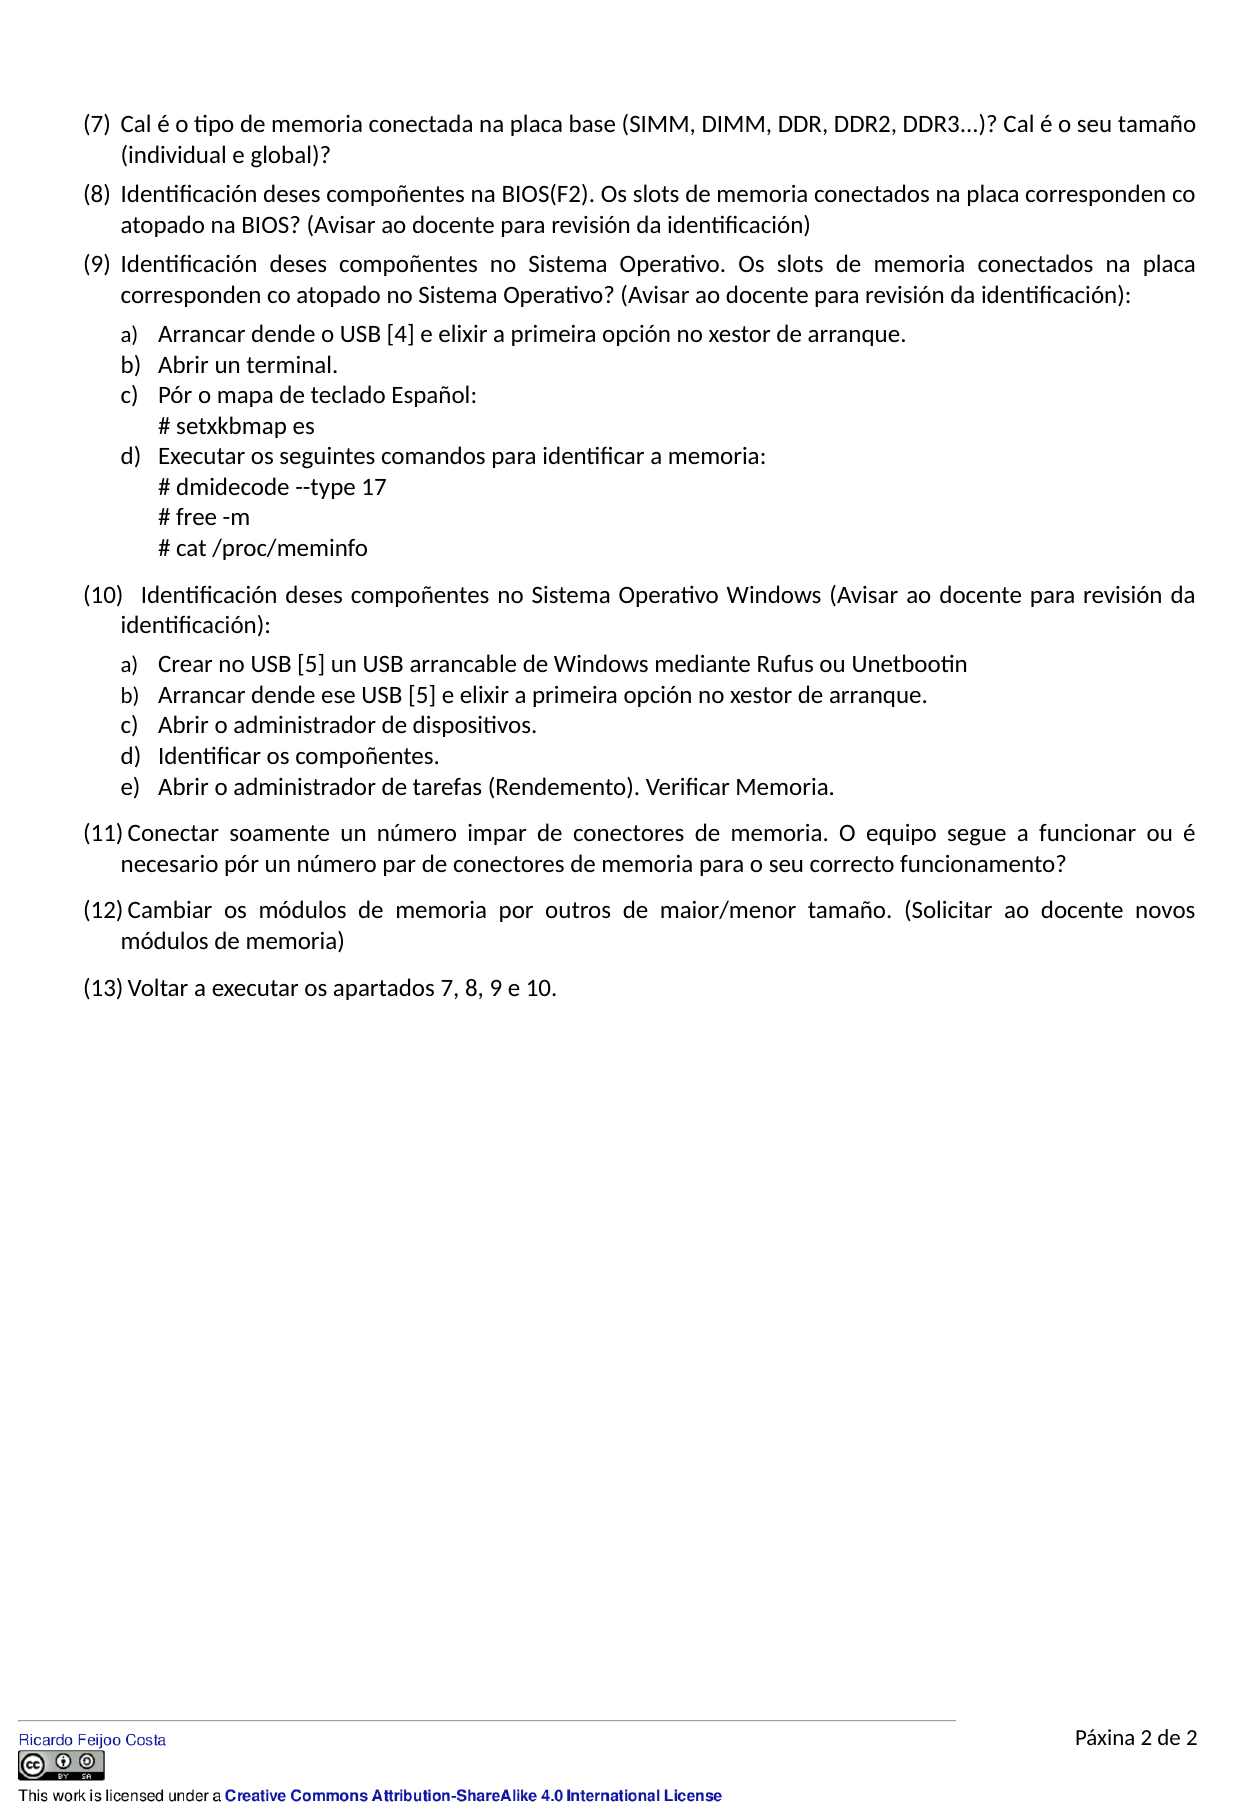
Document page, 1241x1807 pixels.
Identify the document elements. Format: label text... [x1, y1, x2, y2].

picture [8, 1715, 957, 1806]
list Cal é o tipo de memoria conectada na placa base (SIMM, DIMM, DDR, DDR2, DDR3...)? Cal é o seu tamaño (individual e global)? [83, 109, 1197, 170]
list Conectar soamente un número impar de conectores de memoria. O equipo segue a funcionar ou é necesario pór un número par de conectores de memoria para o seu correcto funcionamento? [83, 817, 1197, 878]
list Pór o mapa de teclado Español: [120, 379, 1197, 410]
list # cat /proc/meminfo [120, 532, 1197, 562]
list Cambiar os módulos de memoria por outros de maior/menor tamaño. (Solicitar ao docente novos módulos de memoria) [83, 895, 1197, 956]
list Abrir un terminal. [120, 349, 1197, 379]
list Identificación deses compoñentes no Sistema Operativo. Os slots de memoria conectados na placa corresponden co atopado no Sistema Operativo? (Avisar ao docente para revisión da identificación): [83, 248, 1197, 309]
list Identificación deses compoñentes na BIOS(F2). Os slots de memoria conectados na placa corresponden co atopado na BIOS? (Avisar ao docente para revisión da identificación) [83, 178, 1197, 239]
list Executar os seguintes comandos para identificar a memoria: [120, 440, 1197, 471]
list Arrancar dende ese USB [5] e elixir a primeira opción no xestor de arranque. [120, 679, 1197, 709]
list Identificar os compoñentes. [120, 740, 1197, 771]
list Voltar a executar os apartados 7, 8, 9 e 10. [83, 972, 1197, 1002]
list Identificación deses compoñentes no Sistema Operativo Windows (Avisar ao docente para revisión da identificación): [83, 579, 1197, 640]
list Abrir o administrador de dispositivos. [120, 709, 1197, 740]
list Crear no USB [5] un USB arrancable de Windows mediante Rufus ou Unetbootin [120, 648, 1197, 679]
list Abrir o administrador de tarefas (Rendemento). Verificar Memoria. [120, 771, 1197, 801]
list Arrancar dende o USB [4] e elixir a primeira opción no xestor de arranque. [120, 318, 1197, 349]
list # free -m [120, 501, 1197, 532]
list # dmidecode --type 17 [120, 471, 1197, 501]
list # setxkbmap es [120, 410, 1197, 440]
